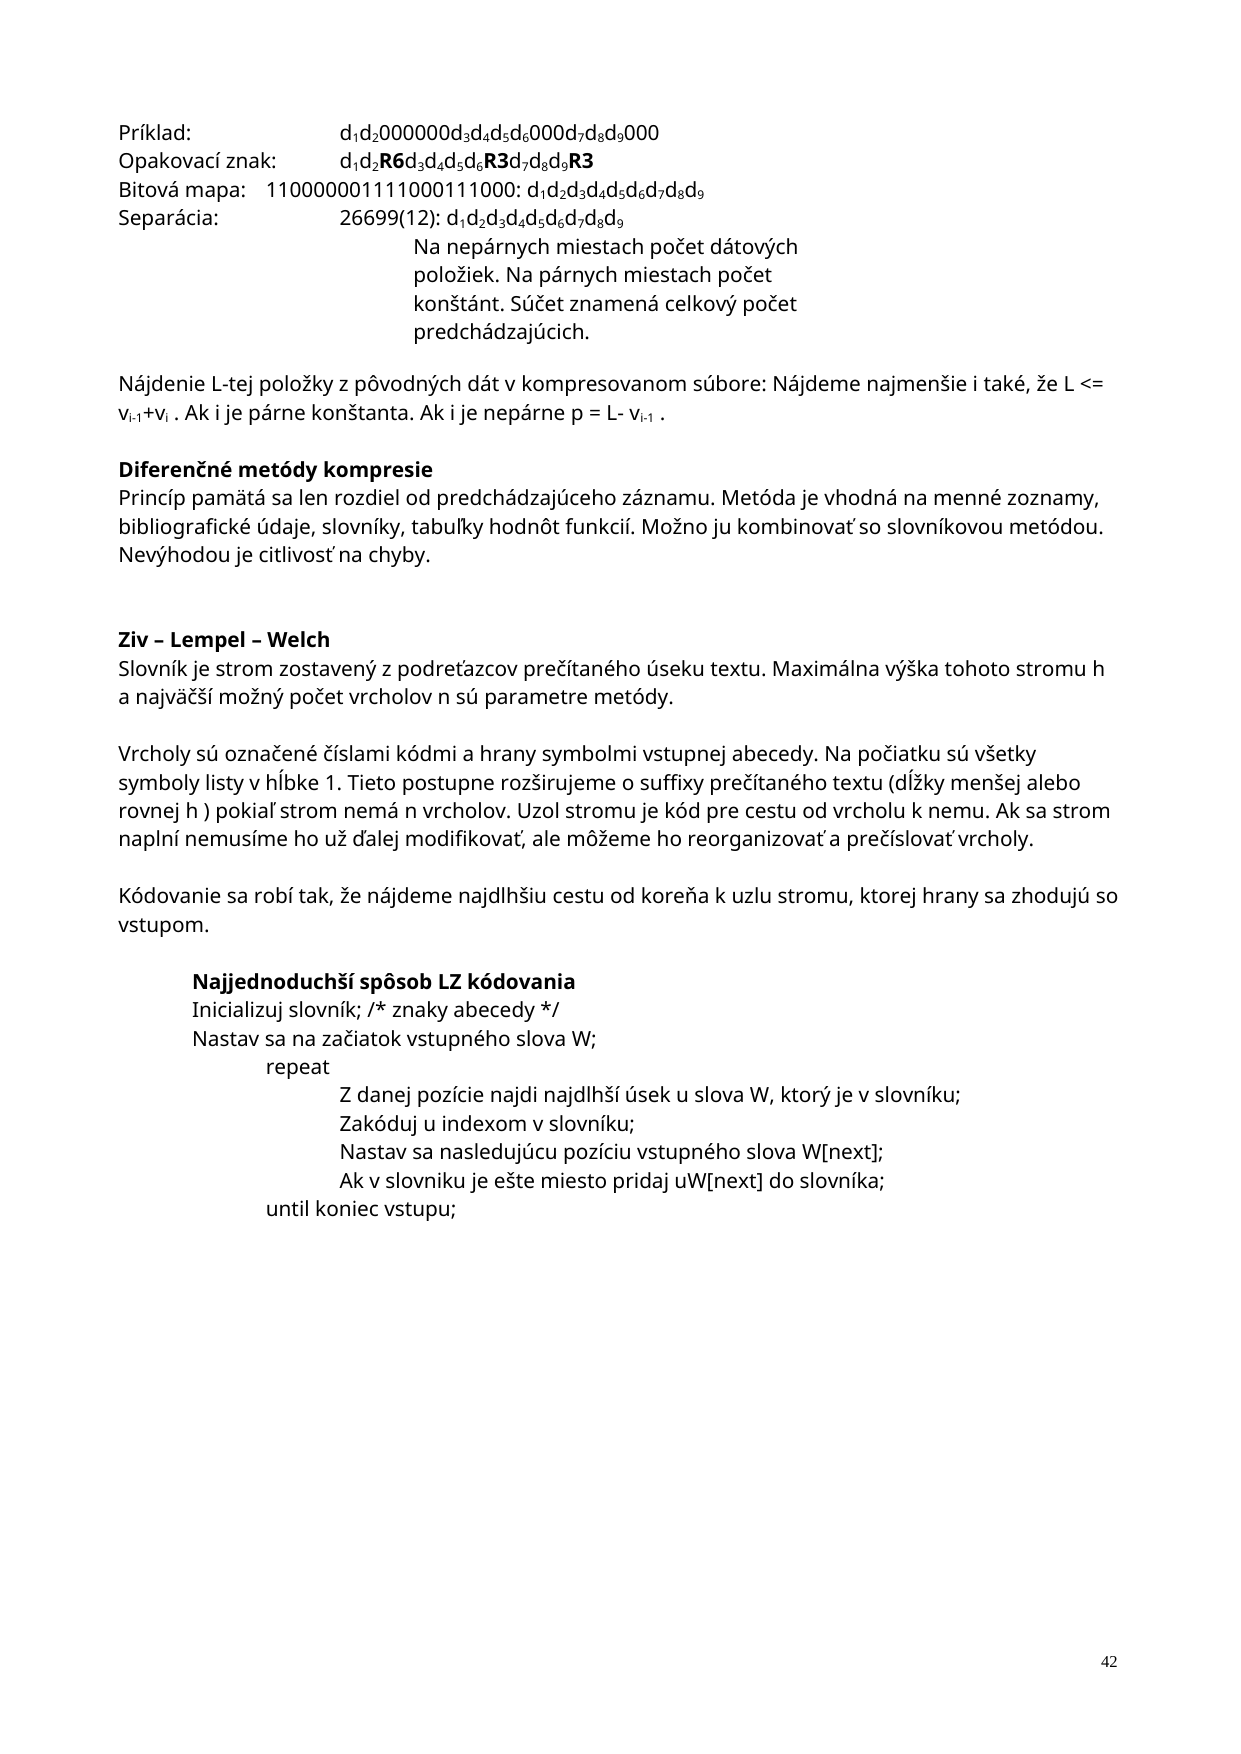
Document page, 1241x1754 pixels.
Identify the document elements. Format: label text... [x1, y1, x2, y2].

text Najjednoduchší spôsob LZ kódovania [192, 967, 1122, 995]
text konštánt. Súčet znamená celkový počet [339, 289, 1122, 317]
text Slovník je strom zostavený z podreťazcov prečítaného úseku textu. Maximálna výška tohoto stromu h a najväčší možný počet vrcholov n sú parametre metódy. [118, 654, 1122, 711]
text Nastav sa nasledujúcu pozíciu vstupného slova W[next]; [266, 1137, 1122, 1166]
text Na nepárnych miestach počet dátových [339, 232, 1122, 260]
text Diferenčné metódy kompresie [118, 455, 1122, 483]
text Kódovanie sa robí tak, že nájdeme najdlhšiu cestu od koreňa k uzlu stromu, ktorej hrany sa zhodujú so vstupom. [118, 881, 1122, 938]
text Ziv – Lempel – Welch [118, 626, 1122, 654]
text Inicializuj slovník; /* znaky abecedy */ [192, 995, 1122, 1024]
text Princíp pamätá sa len rozdiel od predchádzajúceho záznamu. Metóda je vhodná na menné zoznamy, bibliografické údaje, slovníky, tabuľky hodnôt funkcií. Možno ju kombinovať so slovníkovou metódou. Nevýhodou je citlivosť na chyby. [118, 483, 1122, 569]
text Vrcholy sú označené číslami kódmi a hrany symbolmi vstupnej abecedy. Na počiatku sú všetky symboly listy v hĺbke 1. Tieto postupne rozširujeme o suffixy prečítaného textu (dĺžky menšej alebo rovnej h ) pokiaľ strom nemá n vrcholov. Uzol stromu je kód pre cestu od vrcholu k nemu. Ak sa strom naplní nemusíme ho už ďalej modifikovať, ale môžeme ho reorganizovať a prečíslovať vrcholy. [118, 739, 1122, 853]
text Nastav sa na začiatok vstupného slova W; [192, 1024, 1122, 1052]
text Z danej pozície najdi najdlhší úsek u slova W, ktorý je v slovníku; [266, 1081, 1122, 1109]
text until koniec vstupu; [266, 1194, 1122, 1223]
text predchádzajúcich. [339, 317, 1122, 346]
text Príklad: d1d2000000d3d4d5d6000d7d8d9000 [118, 118, 1122, 147]
text Ak v slovniku je ešte miesto pridaj uW[next] do slovníka; [266, 1166, 1122, 1194]
text Nájdenie L-tej položky z pôvodných dát v kompresovanom súbore: Nájdeme najmenšie i také, že L <= vi-1+vi . Ak i je párne konštanta. Ak i je nepárne p = L- vi-1 . [118, 369, 1122, 426]
text Separácia: 26699(12): d1d2d3d4d5d6d7d8d9 [118, 203, 1122, 232]
text Opakovací znak: d1d2R6d3d4d5d6R3d7d8d9R3 [118, 147, 1122, 175]
text repeat [266, 1052, 1122, 1081]
text Bitová mapa: 110000001111000111000: d1d2d3d4d5d6d7d8d9 [118, 175, 1122, 203]
text položiek. Na párnych miestach počet [339, 260, 1122, 289]
text Zakóduj u indexom v slovníku; [266, 1109, 1122, 1137]
